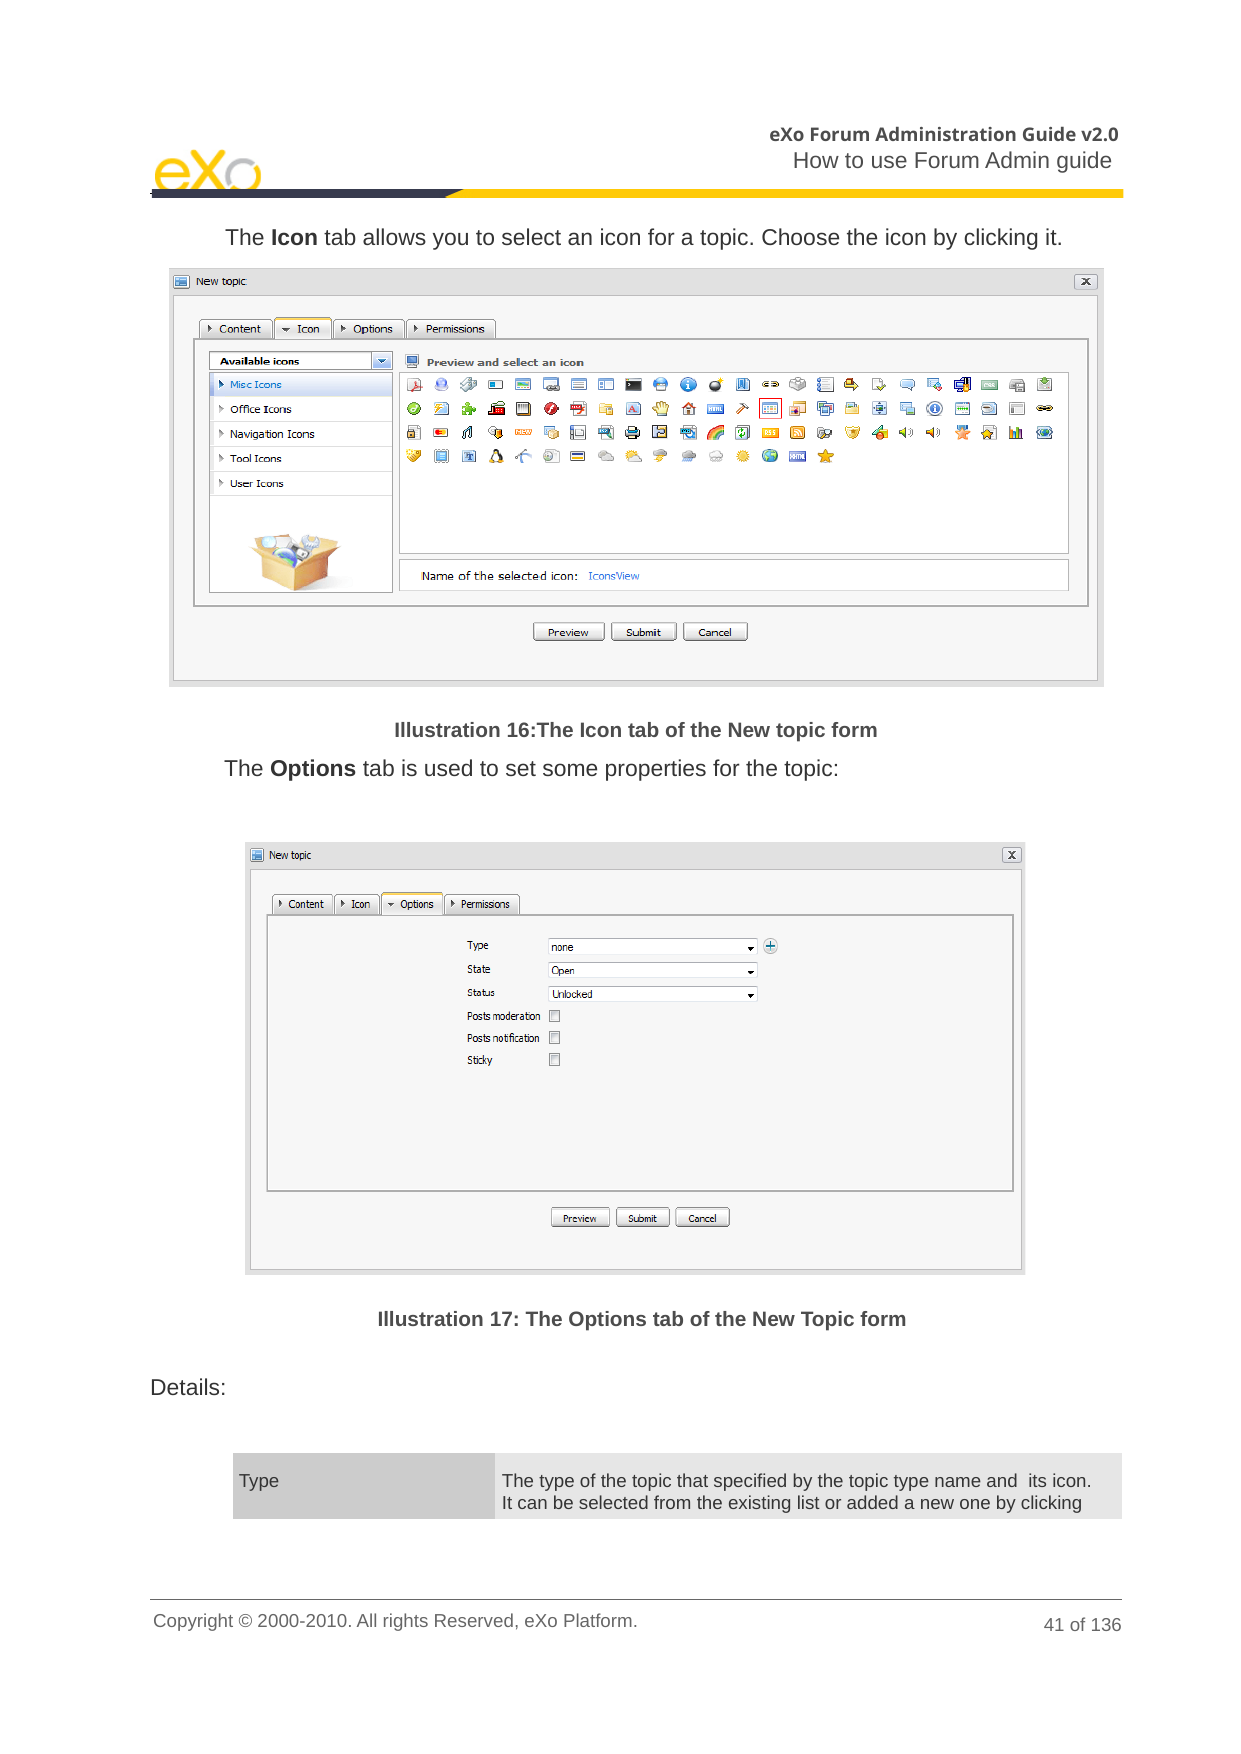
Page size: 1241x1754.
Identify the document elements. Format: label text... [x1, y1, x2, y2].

text Details: [150, 1373, 1122, 1400]
text Illustration 17: The Options tab of the New Topic form [192, 896, 1091, 1330]
list The Icon tab allows you to select an icon for a topic. Choose the icon by clicking it. [187, 223, 1122, 250]
picture [245, 842, 1026, 1275]
table_header The type of the topic that specified by the topic type name and its icon. It can be selected from the existing list or added a new one by clicking [495, 1453, 1122, 1519]
table_header Type [233, 1453, 495, 1519]
picture [169, 268, 1104, 687]
text The Options tab is used to set some properties for the topic: [160, 257, 1122, 781]
text Illustration 16:The Icon tab of the New topic form [160, 332, 1112, 742]
picture [151, 149, 1124, 198]
